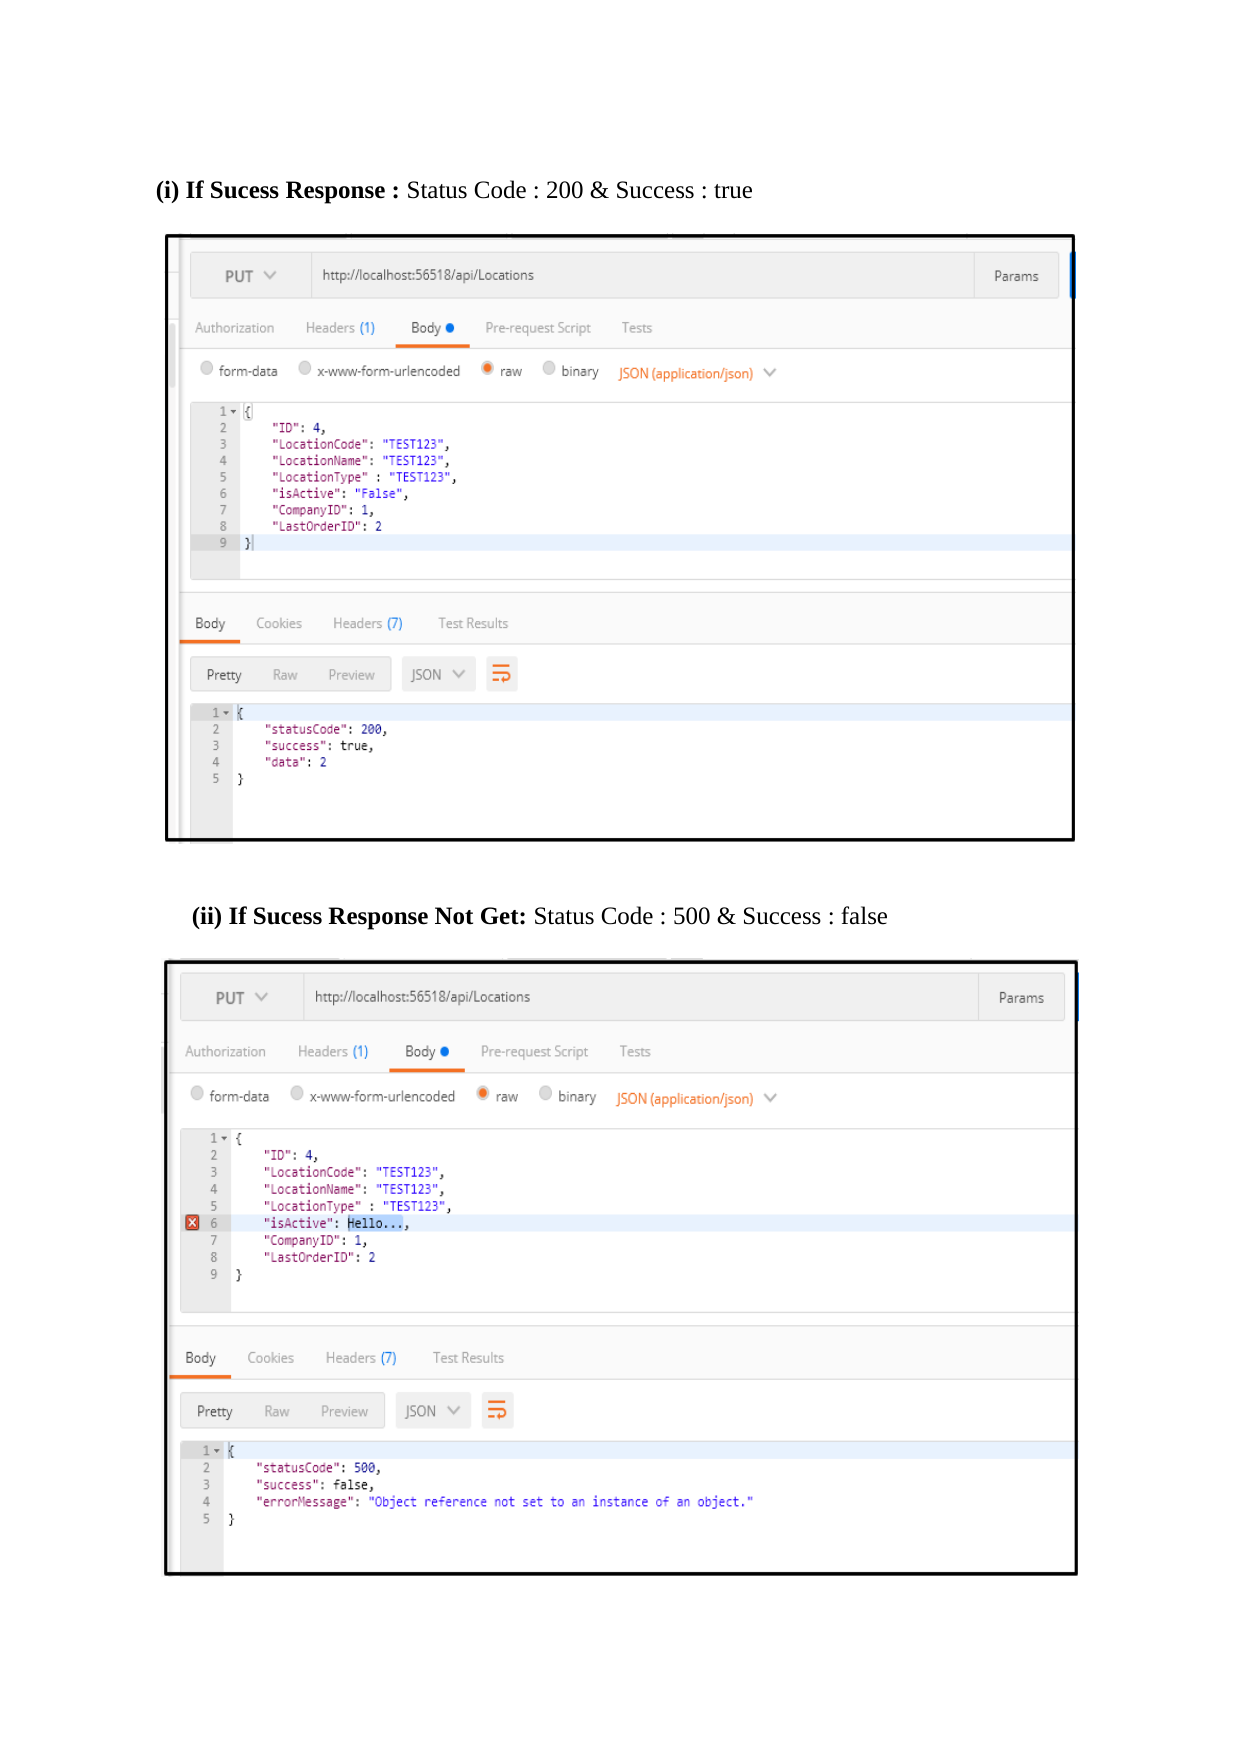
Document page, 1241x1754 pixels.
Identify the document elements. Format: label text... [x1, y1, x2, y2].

text (ii) If Sucess Response Not Get: Status Code : 500 & Success : false [118, 901, 1122, 930]
picture [164, 233, 1076, 844]
picture [161, 958, 1079, 1577]
text (i) If Sucess Response : Status Code : 200 & Success : true [118, 176, 1122, 204]
